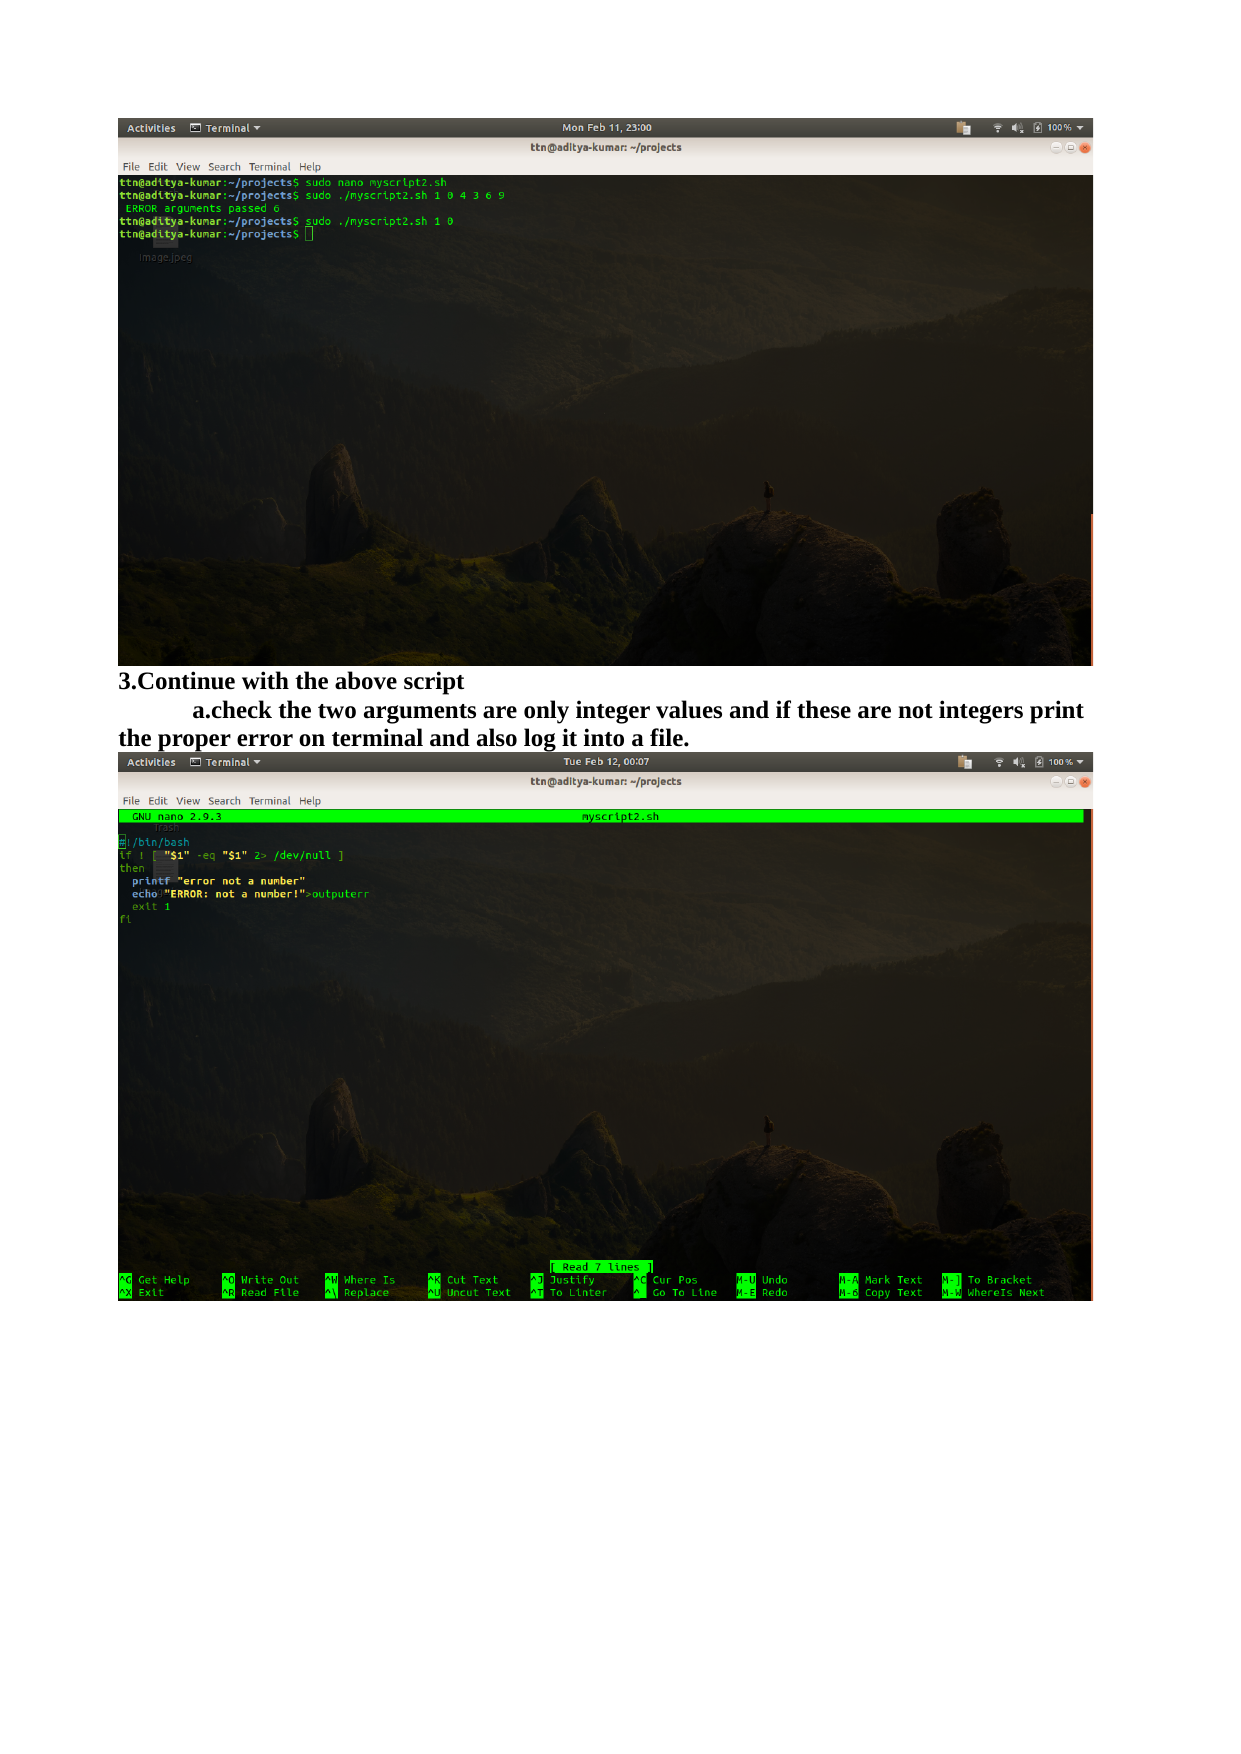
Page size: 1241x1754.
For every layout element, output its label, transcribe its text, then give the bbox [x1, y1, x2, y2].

picture [118, 752, 1094, 1301]
picture [118, 118, 1094, 666]
text 3.Continue with the above script [118, 666, 1122, 695]
text a.check the two arguments are only integer values and if these are not integers print the proper error on terminal and also log it into a file. [118, 695, 1122, 752]
